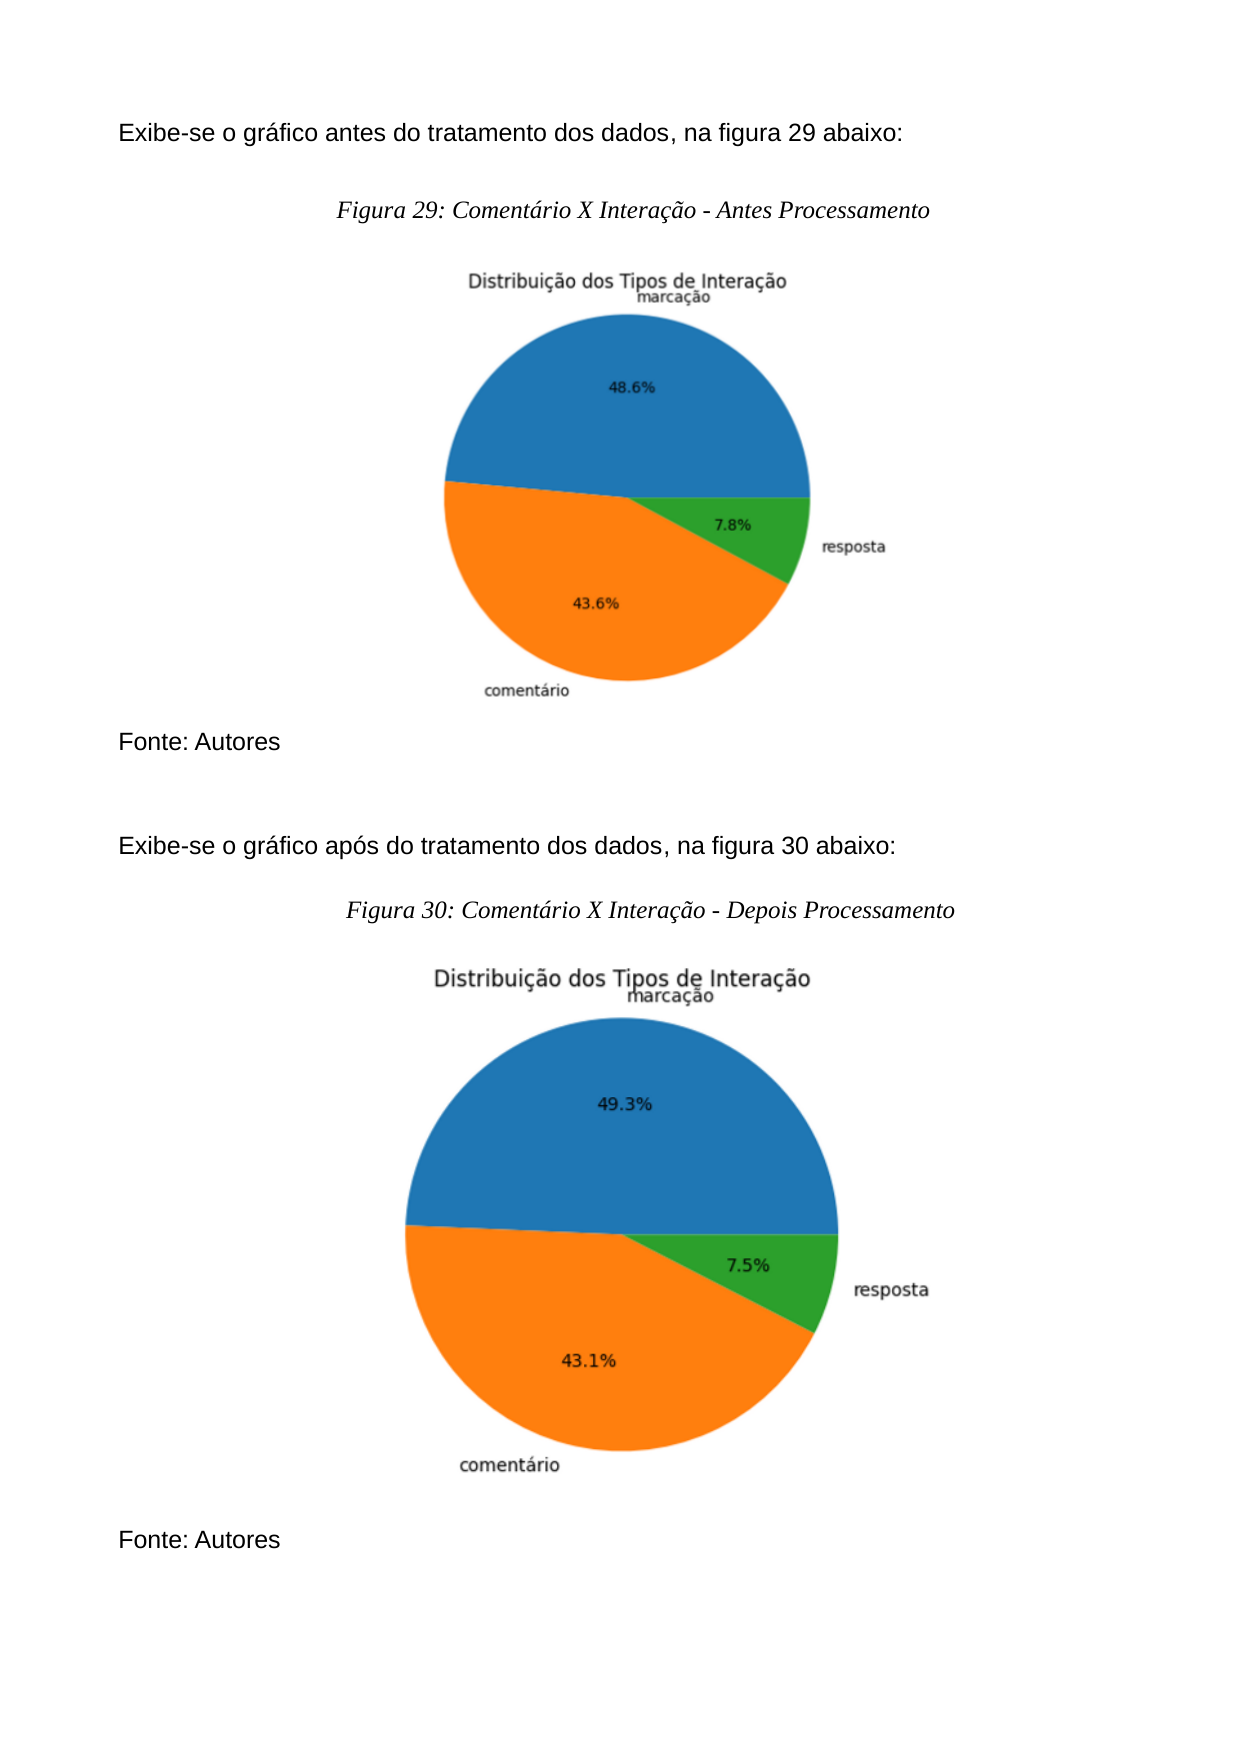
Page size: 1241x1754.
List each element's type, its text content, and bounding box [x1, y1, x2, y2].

text Exibe-se o gráfico antes do tratamento dos dados, na figura 29 abaixo: [118, 118, 1122, 147]
text Exibe-se o gráfico após do tratamento dos dados, na figura 30 abaixo: [118, 831, 1122, 860]
text Fonte: Autores [118, 170, 1122, 756]
text Figura 30: Comentário X Interação - Depois Processamento [324, 895, 979, 924]
text Figura 29: Comentário X Interação - Antes Processamento [317, 195, 952, 224]
picture [420, 255, 897, 713]
picture [391, 959, 936, 1479]
text Fonte: Autores [118, 883, 1122, 1554]
